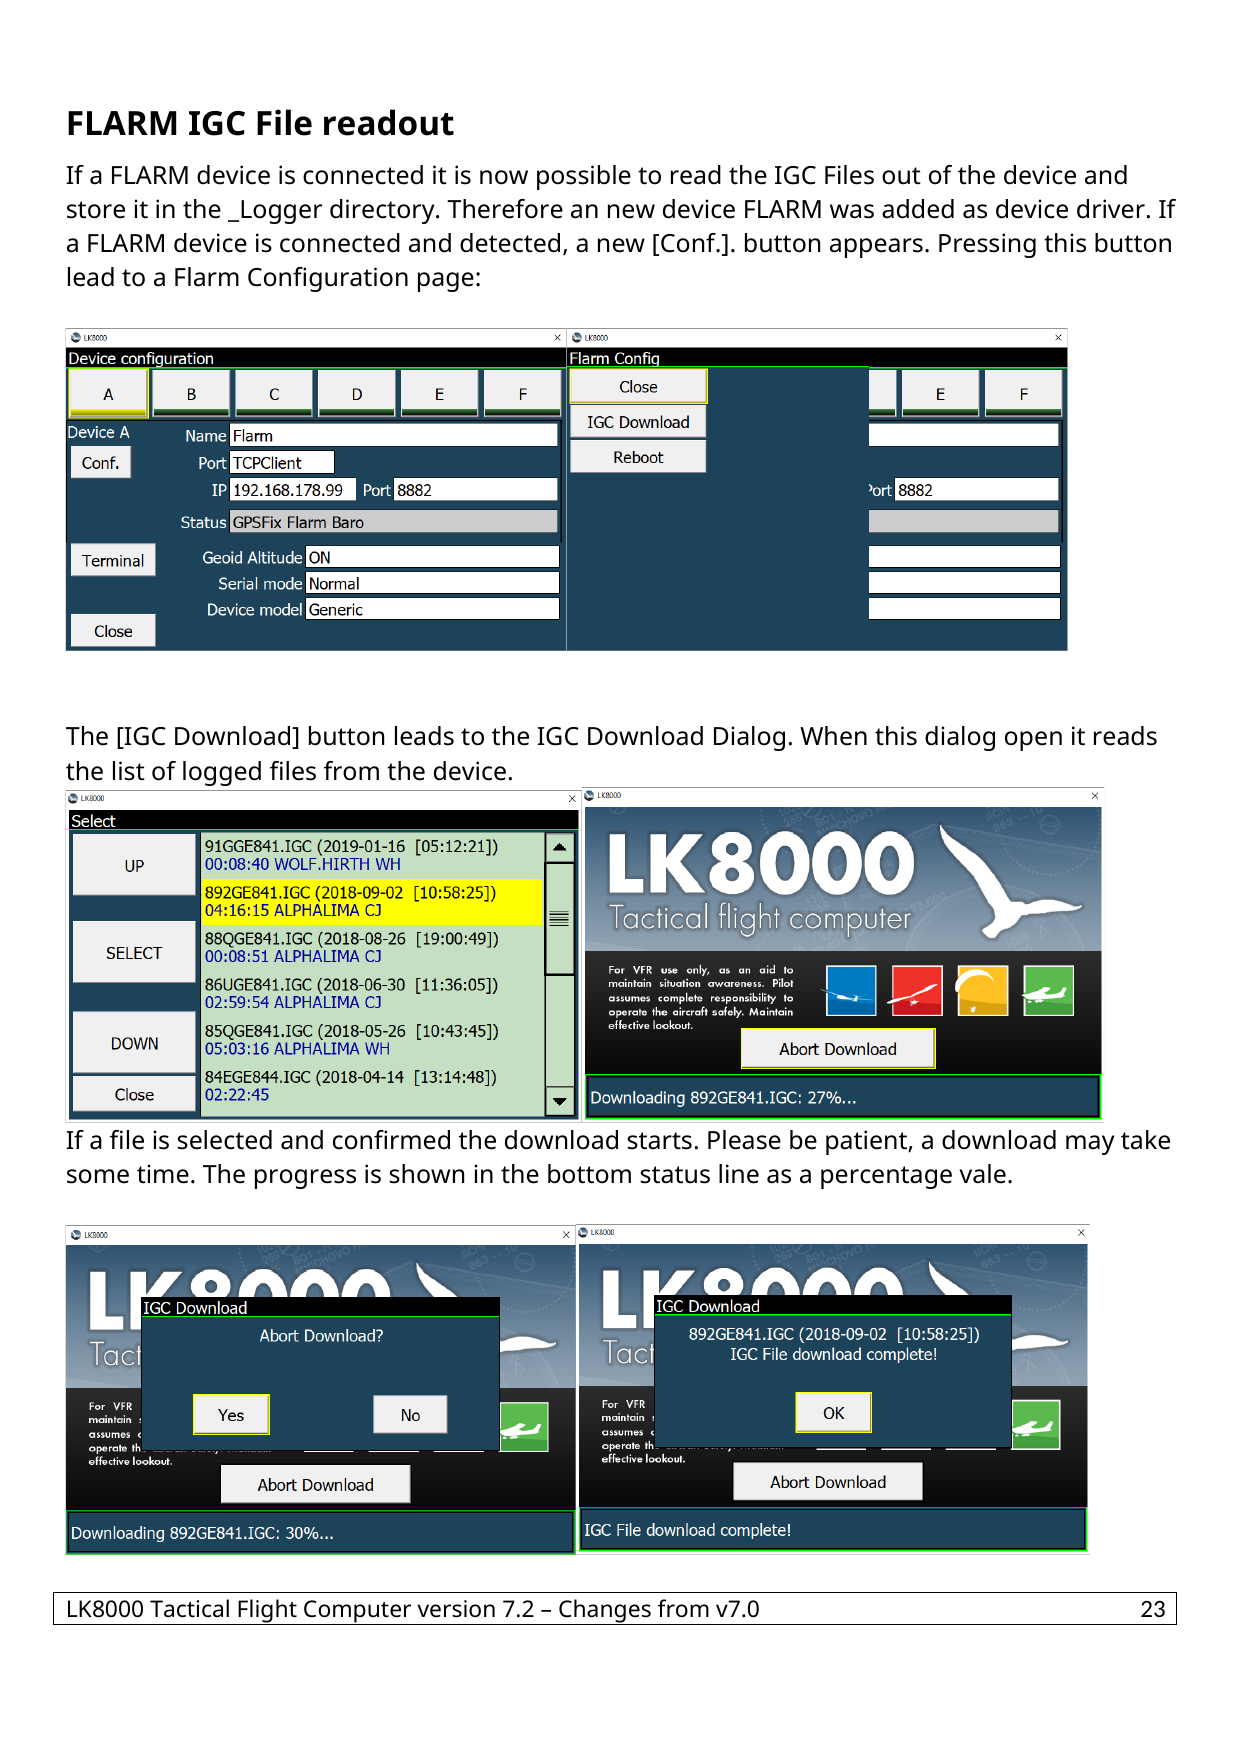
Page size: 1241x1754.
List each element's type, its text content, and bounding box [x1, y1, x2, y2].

text If a file is selected and confirmed the download starts. Please be patient, a download may take some time. The progress is shown in the bottom status line as a percentage vale. [66, 1122, 1181, 1190]
picture [65, 1224, 1090, 1555]
picture [65, 787, 1105, 1123]
text If a FLARM device is connected it is now possible to read the IGC Files out of the device and store it in the _Logger directory. Therefore an new device FLARM was added as device driver. If a FLARM device is connected and detected, a new [Conf.]. button appears. Pressing this button lead to a Flarm Configuration page: [66, 158, 1181, 294]
picture [65, 328, 1068, 651]
subtitle FLARM IGC File readout [66, 100, 1181, 145]
text The [IGC Download] button leads to the IGC Download Dialog. When this dialog open it reads the list of logged files from the device. [66, 719, 1181, 787]
